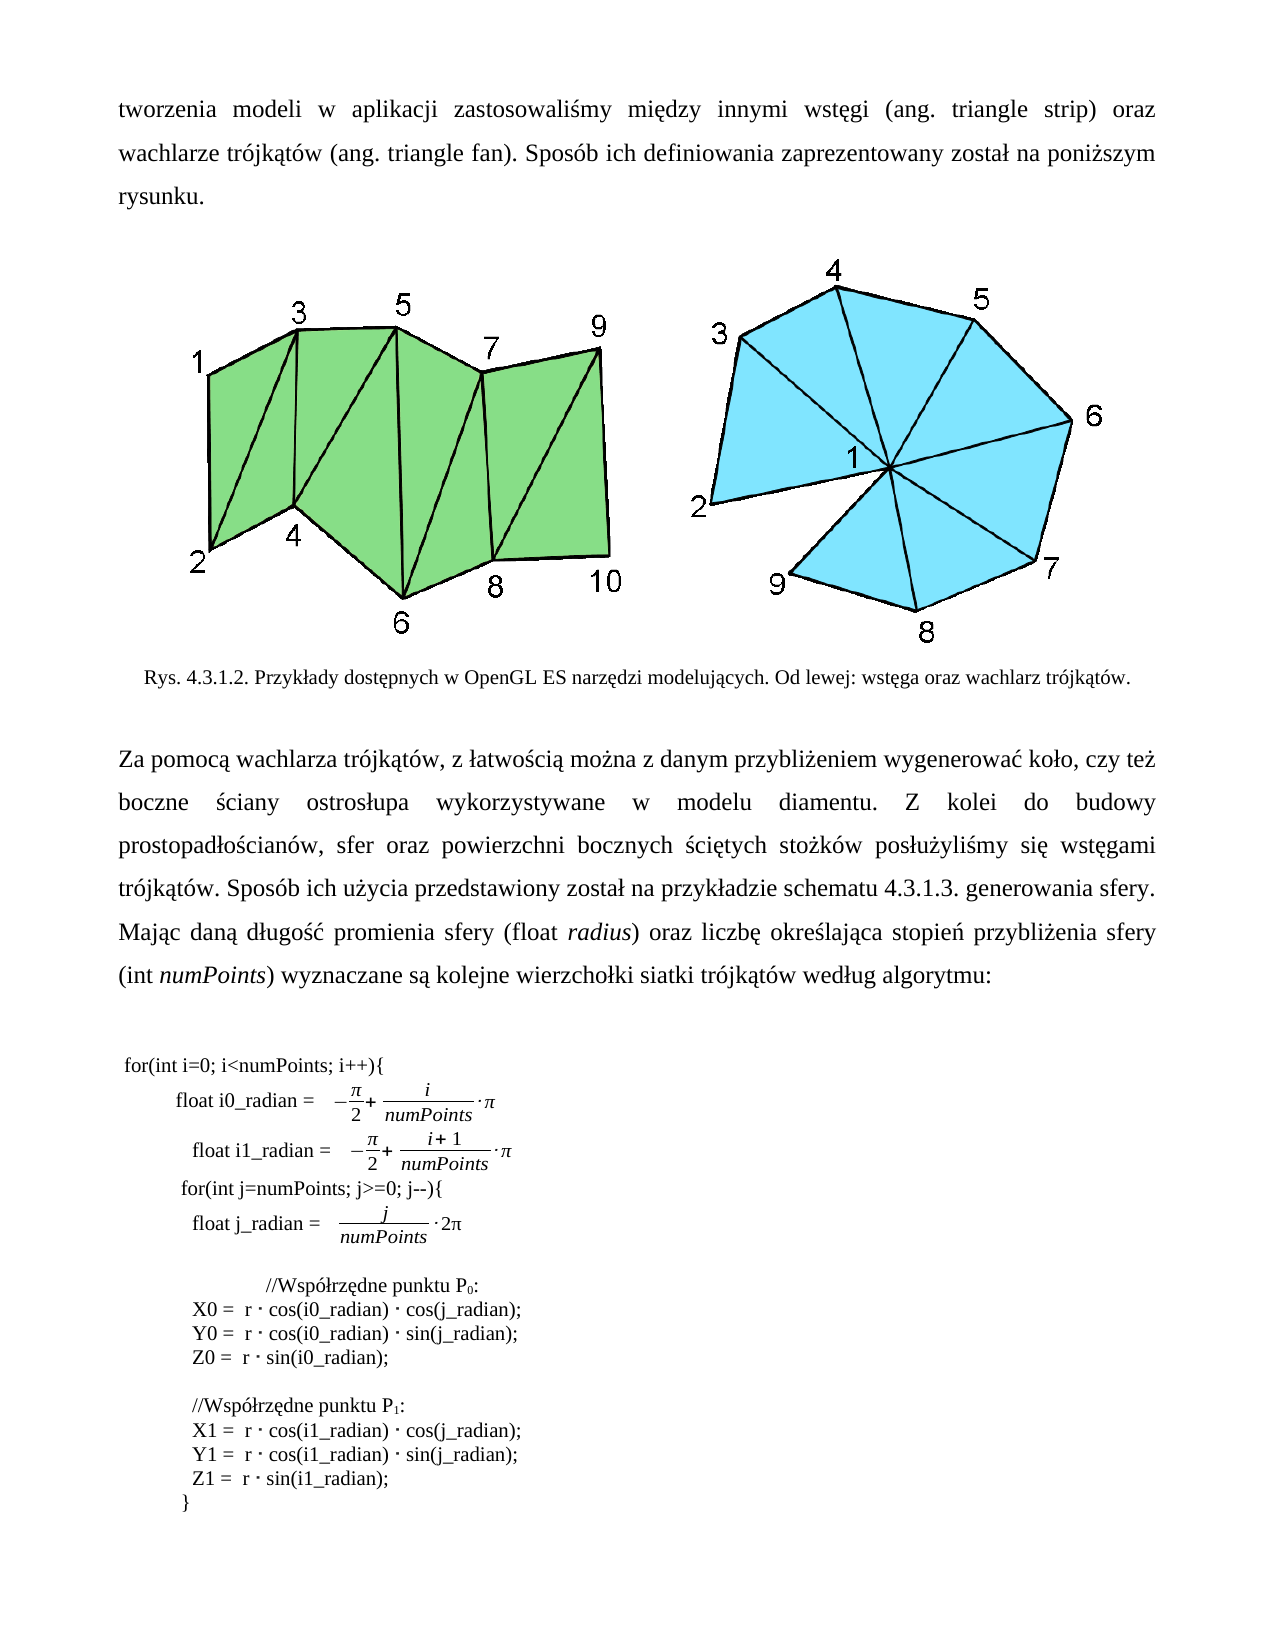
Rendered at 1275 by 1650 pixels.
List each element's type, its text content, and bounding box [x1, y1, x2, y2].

picture [166, 239, 1109, 652]
text for(int i=0; i<numPoints; i++){ [118, 1053, 1157, 1077]
text X0 = r ᐧ cos(i0_radian) ᐧ cos(j_radian); [192, 1297, 1157, 1321]
text float i1_radian = [118, 1126, 1157, 1176]
text Z1 = r ᐧ sin(i1_radian); [192, 1466, 1157, 1490]
text Y1 = r ᐧ cos(i1_radian) ᐧ sin(j_radian); [192, 1442, 1157, 1466]
text Za pomocą wachlarza trójkątów, z łatwością można z danym przybliżeniem wygenerować koło, czy też boczne ściany ostrosłupa wykorzystywane w modelu diamentu. Z kolei do budowy prostopadłościanów, sfer oraz powierzchni bocznych ściętych stożków posłużyliśmy się wstęgami trójkątów. Sposób ich użycia przedstawiony został na przykładzie schematu 4.3.1.3. generowania sfery. Mając daną długość promienia sfery (float radius) oraz liczbę określająca stopień przybliżenia sfery (int numPoints) wyznaczane są kolejne wierzchołki siatki trójkątów według algorytmu: [118, 744, 1157, 988]
text Z0 = r ᐧ sin(i0_radian); [192, 1345, 1157, 1369]
text float i0_radian = [118, 1077, 1157, 1126]
text X1 = r ᐧ cos(i1_radian) ᐧ cos(j_radian); [192, 1417, 1157, 1442]
text for(int j=numPoints; j>=0; j--){ [118, 1176, 1157, 1200]
text } [118, 1490, 1157, 1514]
text //Współrzędne punktu P1: [192, 1393, 1157, 1417]
text //Współrzędne punktu P0: [118, 1273, 1157, 1297]
text Rys. 4.3.1.2. Przykłady dostępnych w OpenGL ES narzędzi modelujących. Od lewej: wstęga oraz wachlarz trójkątów. [118, 224, 1157, 689]
text float j_radian = [118, 1200, 1157, 1249]
text tworzenia modeli w aplikacji zastosowaliśmy między innymi wstęgi (ang. triangle strip) oraz wachlarze trójkątów (ang. triangle fan). Sposób ich definiowania zaprezentowany został na poniższym rysunku. [118, 94, 1157, 209]
text Y0 = r ᐧ cos(i0_radian) ᐧ sin(j_radian); [192, 1321, 1157, 1345]
